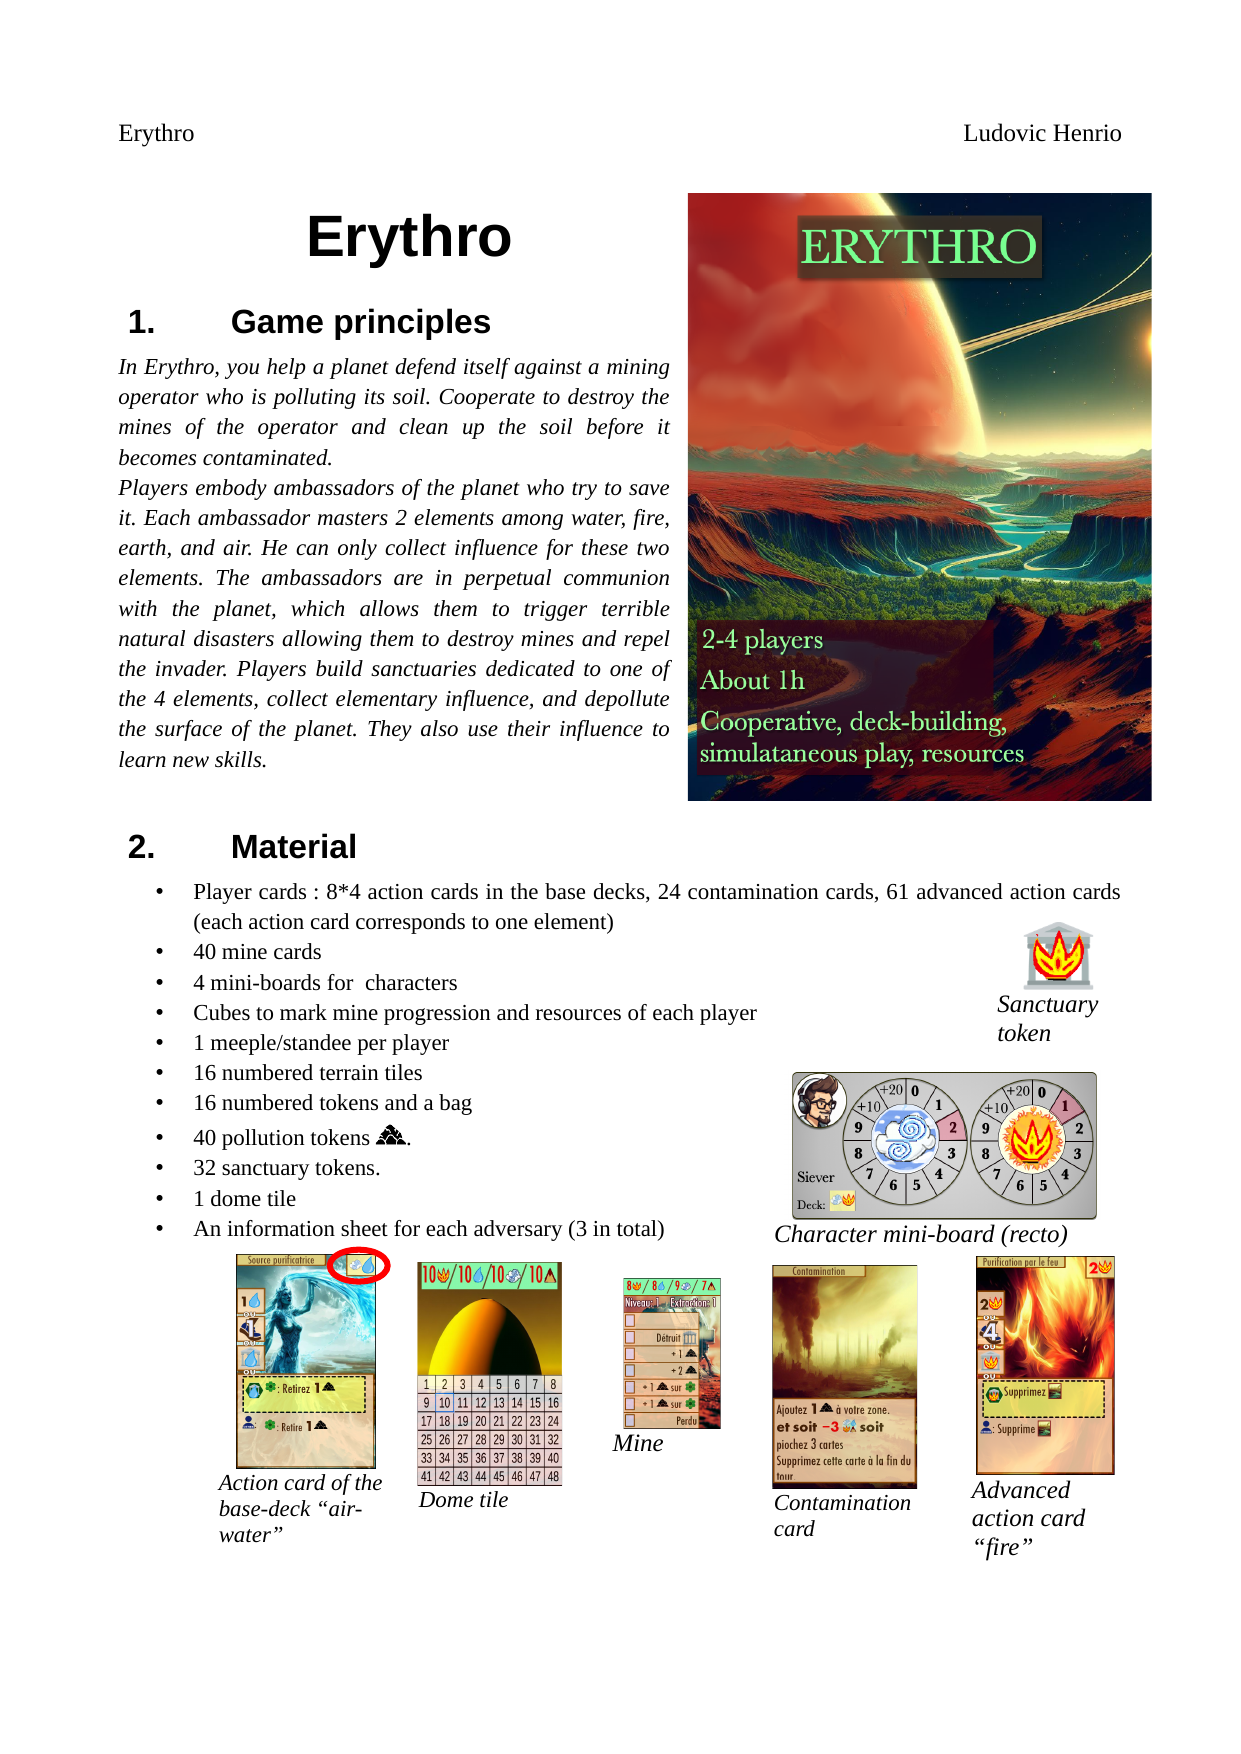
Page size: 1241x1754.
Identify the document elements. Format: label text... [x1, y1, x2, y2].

list 4 mini-boards for characters [156, 969, 997, 995]
list [997, 1047, 1120, 1090]
list Advanced action card “fire” [972, 1257, 1119, 1561]
list Cubes to mark mine progression and resources of each player [156, 999, 997, 1025]
subtitle Material [128, 827, 1122, 866]
picture [784, 1070, 1101, 1220]
picture [417, 1262, 563, 1486]
list An information sheet for each adversary (3 in total) [156, 1215, 774, 1241]
list Mine [612, 1279, 732, 1457]
picture [236, 1254, 376, 1469]
picture [623, 1278, 721, 1429]
title Erythro [90, 201, 687, 268]
picture [687, 193, 1152, 801]
text Players embody ambassadors of the planet who try to save it. Each ambassador masters 2 elements among water, fire, earth, and air. He can only collect influence for these two elements. The ambassadors are in perpetual communion with the planet, which allows them to trigger terrible natural disasters allowing them to destroy mines and repel the invader. Players build sanctuaries dedicated to one of the 4 elements, collect elementary influence, and depollute the surface of the planet. They also use their influence to learn new skills. [118, 474, 687, 772]
list 16 numbered terrain tiles [156, 1059, 774, 1086]
subtitle Game principles [128, 302, 687, 340]
list Contamination card [774, 1489, 916, 1542]
picture [375, 1119, 406, 1150]
list Action card of the base-deck “air-water” [218, 1255, 393, 1548]
list 40 mine cards [156, 938, 997, 965]
list 1 dome tile [156, 1184, 774, 1211]
picture [976, 1256, 1115, 1475]
list [774, 1057, 1110, 1070]
text In Erythro, you help a planet defend itself against a mining operator who is polluting its soil. Cooperate to destroy the mines of the operator and clean up the soil before it becomes contaminated. [118, 353, 687, 470]
list [1110, 1184, 1122, 1211]
picture [1023, 922, 1094, 990]
list 32 sanctuary tokens. [156, 1154, 774, 1181]
list Player cards : 8*4 action cards in the base decks, 24 contamination cards, 61 advanced action cards (each action card corresponds to one element) [156, 878, 1122, 934]
list Sanctuary token [997, 922, 1120, 1047]
list Dome tile [419, 1486, 561, 1512]
list Character mini-board (recto) [774, 1070, 1110, 1248]
picture [772, 1265, 918, 1489]
list [612, 1266, 732, 1279]
list 40 pollution tokens . [156, 1120, 774, 1151]
list 1 meeple/standee per player [156, 1029, 997, 1055]
list 16 numbered tokens and a bag [156, 1089, 774, 1116]
picture [333, 1254, 376, 1278]
